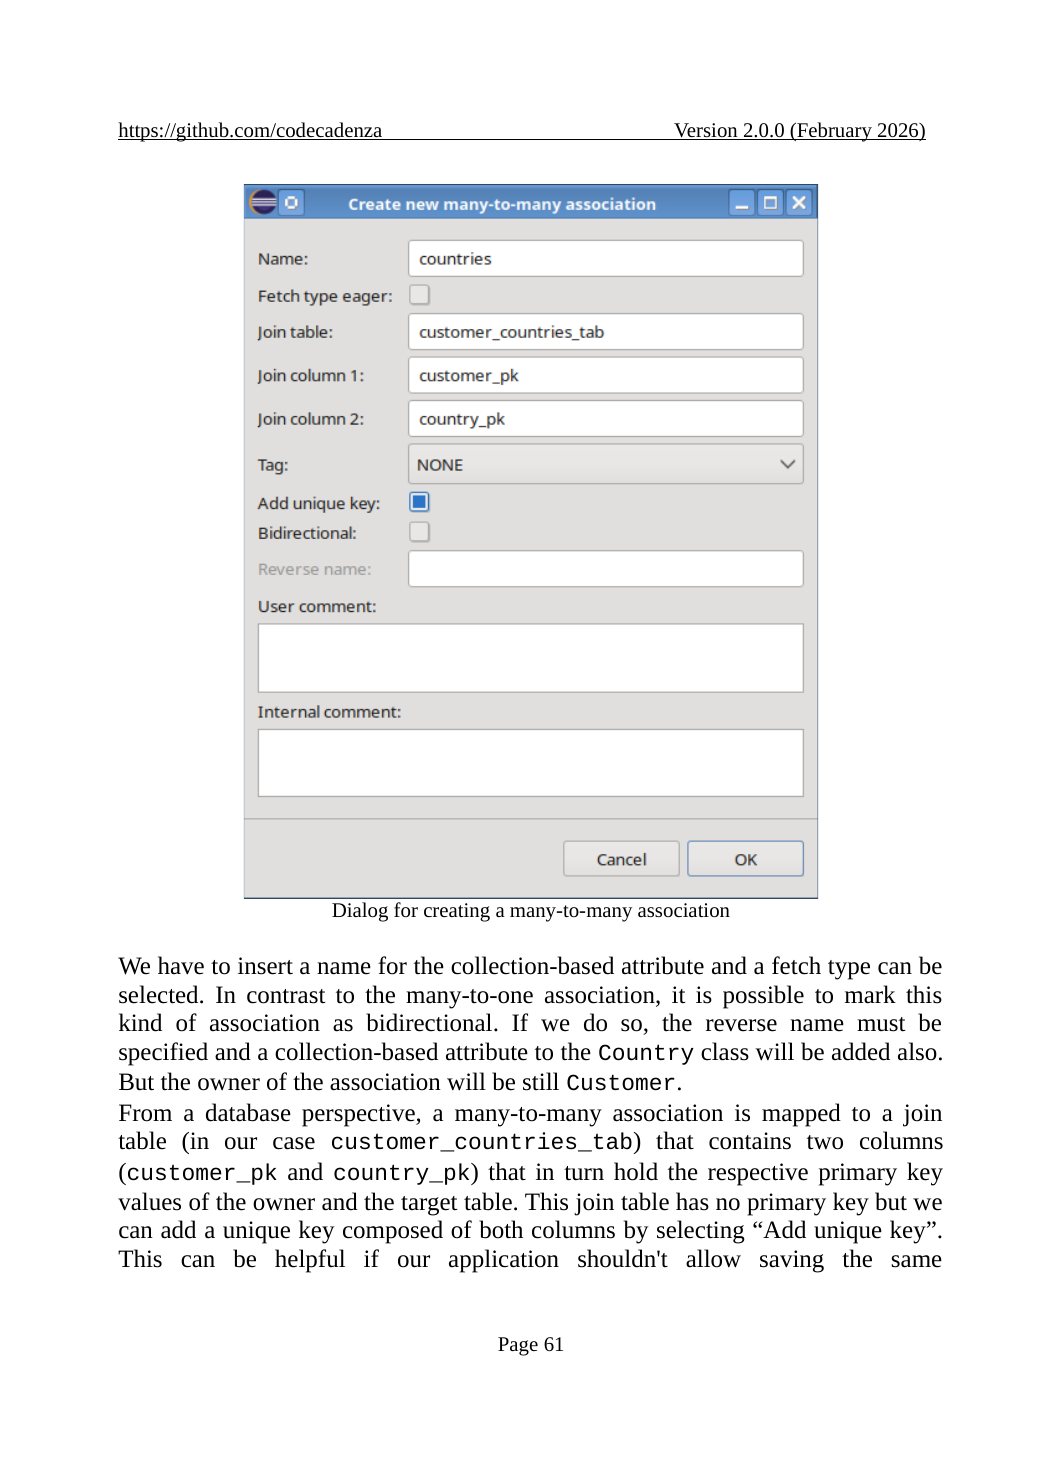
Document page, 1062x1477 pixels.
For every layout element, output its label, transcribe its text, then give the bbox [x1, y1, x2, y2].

text We have to insert a name for the collection-based attribute and a fetch type can be selected. In contrast to the many-to-one association, it is possible to mark this kind of association as bidirectional. If we do so, the reverse name must be specified and a collection-based attribute to the Country class will be added also. But the owner of the association will be still Customer. [118, 951, 944, 1098]
text From a database perspective, a many-to-many association is mapped to a join table (in our case customer_countries_tab) that contains two columns (customer_pk and country_pk) that in turn hold the respective primary key values of the owner and the target table. This join table has no primary key but we can add a unique key composed of both columns by selecting “Add unique key”. This can be helpful if our application shouldn't allow saving the same [118, 1098, 944, 1273]
text Dialog for creating a many-to-many association [244, 899, 818, 922]
picture [243, 184, 819, 899]
